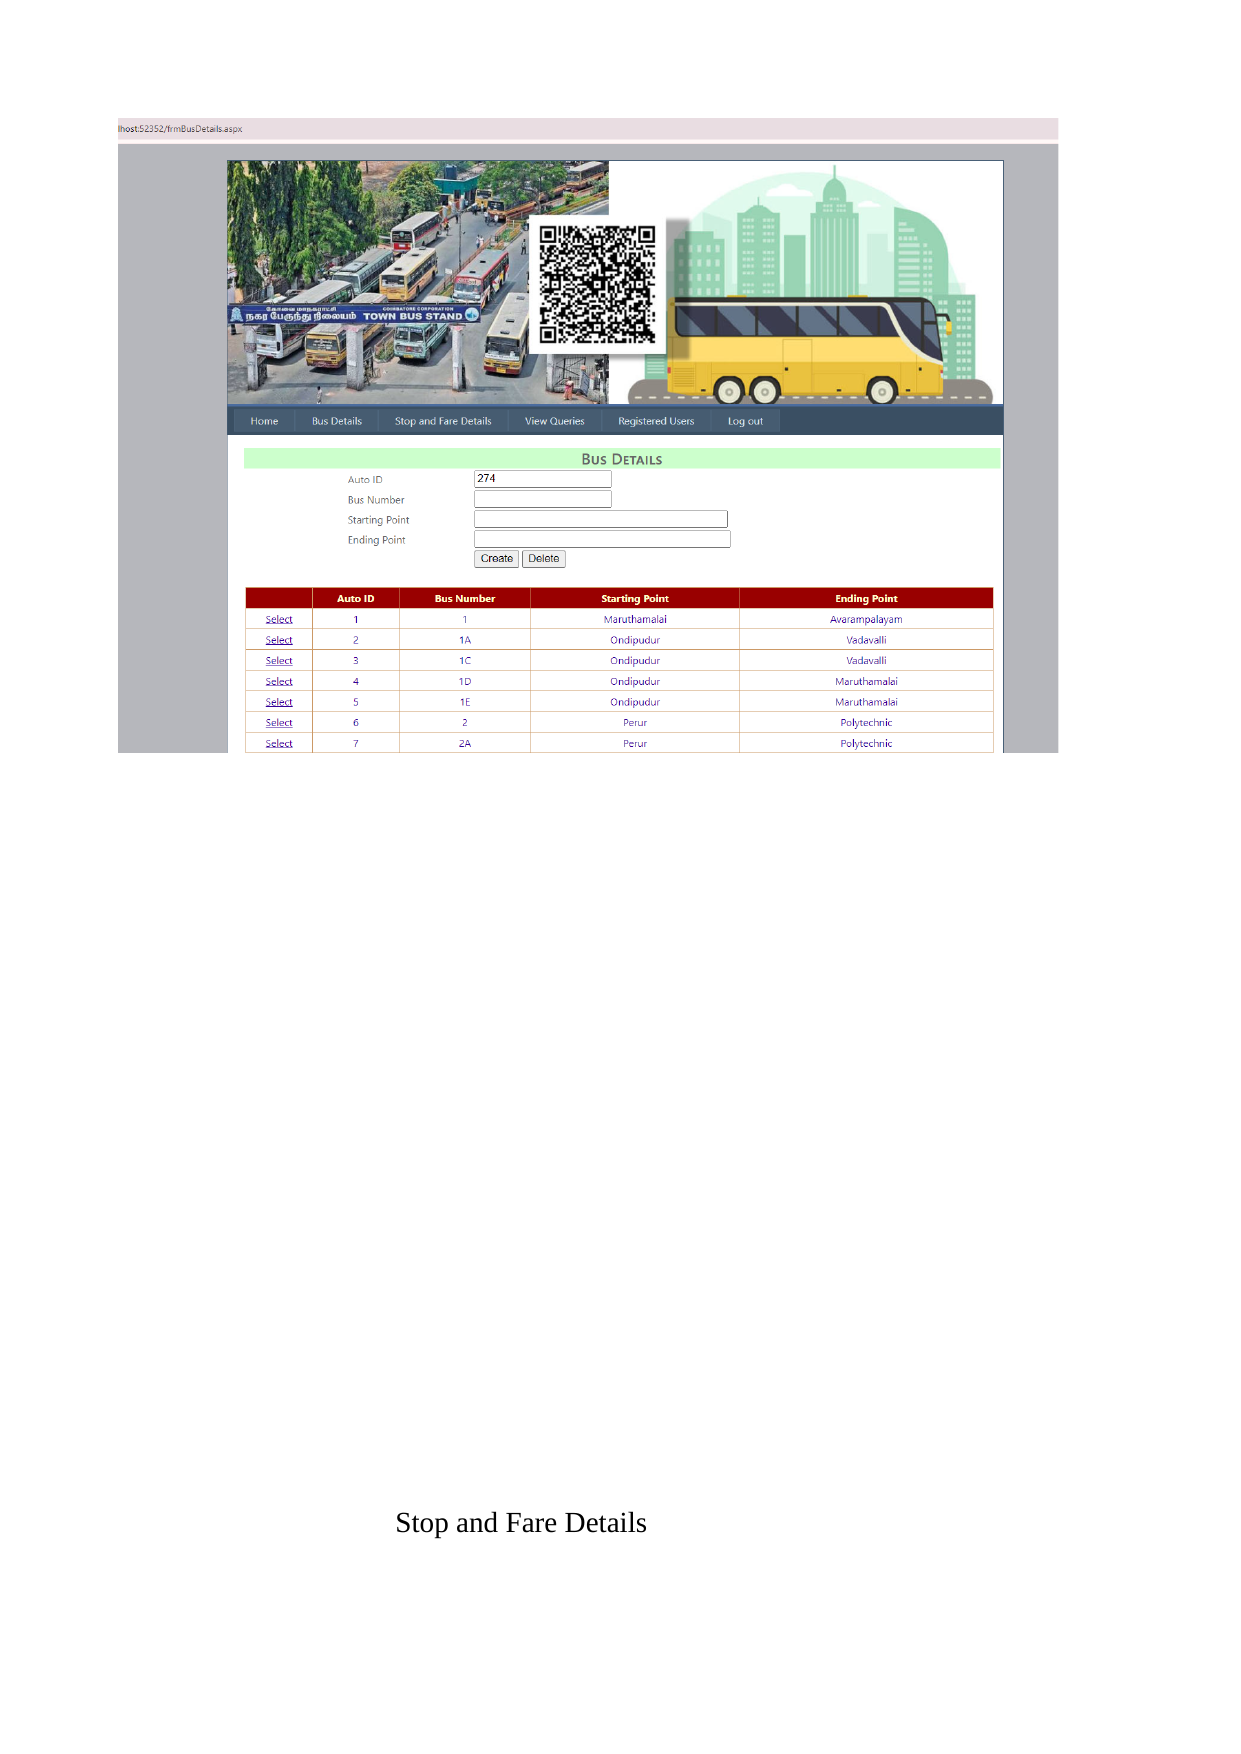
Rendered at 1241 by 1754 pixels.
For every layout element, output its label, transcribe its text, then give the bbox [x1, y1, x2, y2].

picture [118, 118, 1059, 753]
text Stop and Fare Details [118, 1505, 1122, 1539]
